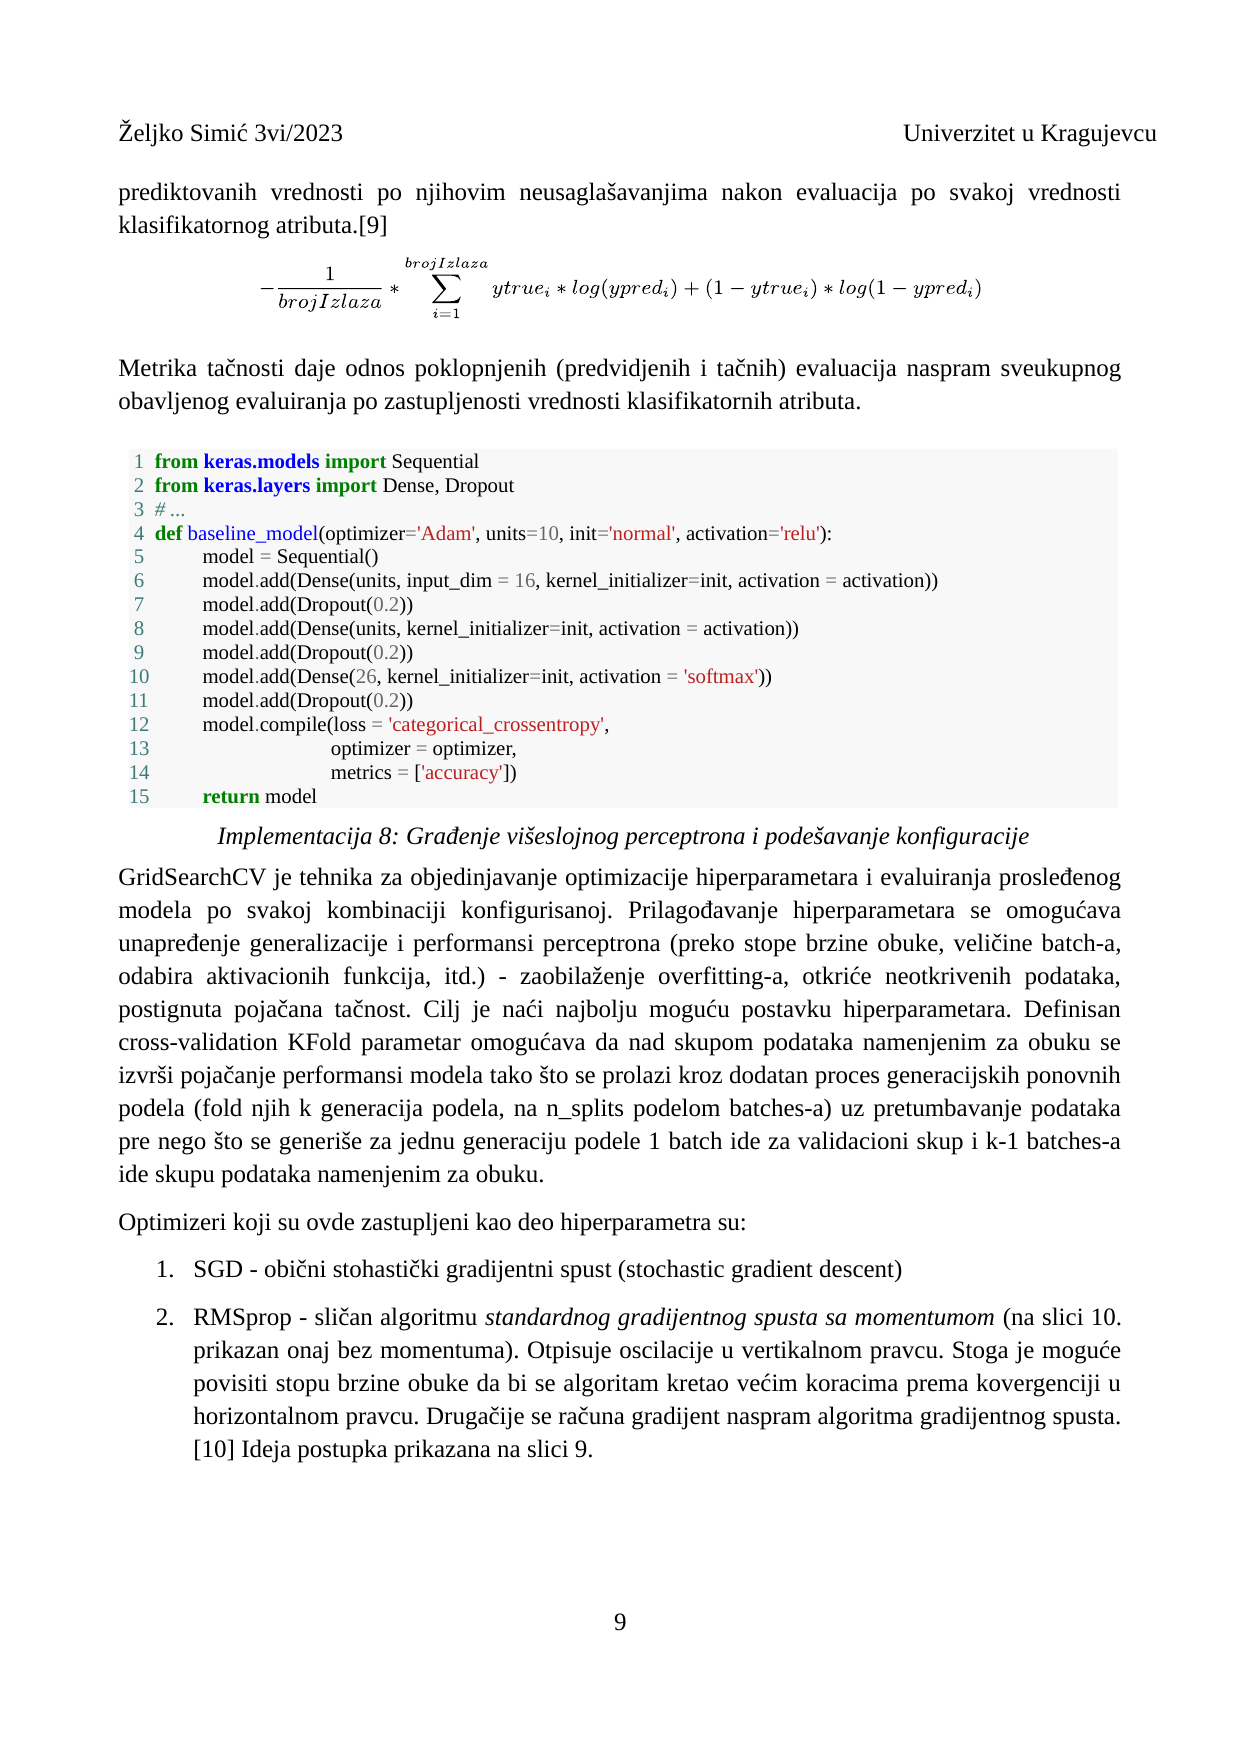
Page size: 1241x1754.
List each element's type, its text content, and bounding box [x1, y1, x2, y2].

text Optimizeri koji su ovde zastupljeni kao deo hiperparametra su: [118, 1207, 1122, 1235]
text Metrika tačnosti daje odnos poklopnjenih (predvidjenih i tačnih) evaluacija naspram sveukupnog obavljenog evaluiranja po zastupljenosti vrednosti klasifikatornih atributa. [118, 353, 1122, 414]
text Implementacija 8: Građenje višeslojnog perceptrona i podešavanje konfiguracije [129, 809, 1118, 849]
text GridSearchCV je tehnika za objedinjavanje optimizacije hiperparametara i evaluiranja prosleđenog modela po svakoj kombinaciji konfigurisanoj. Prilagođavanje hiperparametara se omogućava unapređenje generalizacije i performansi perceptrona (preko stope brzine obuke, veličine batch-a, odabira aktivacionih funkcija, itd.) - zaobilaženje overfitting-a, otkriće neotkrivenih podataka, postignuta pojačana tačnost. Cilj je naći najbolju moguću postavku hiperparametara. Definisan cross-validation KFold parametar omogućava da nad skupom podataka namenjenim za obuku se izvrši pojačanje performansi modela tako što se prolazi kroz dodatan proces generacijskih ponovnih podela (fold njih k generacija podela, na n_splits podelom batches-a) uz pretumbavanje podataka pre nego što se generiše za jednu generaciju podele 1 batch ide za validacioni skup i k-1 batches-a ide skupu podataka namenjenim za obuku. [118, 862, 1122, 1188]
list RMSprop - sličan algoritmu standardnog gradijentnog spusta sa momentumom (na slici 10. prikazan onaj bez momentuma). Otpisuje oscilacije u vertikalnom pravcu. Stoga je moguće povisiti stopu brzine obuke da bi se algoritam kretao većim koracima prema kovergenciji u horizontalnom pravcu. Drugačije se računa gradijent naspram algoritma gradijentnog spusta.[10] Ideja postupka prikazana na slici 9. [156, 1302, 1122, 1463]
list SGD - obični stohastički gradijentni spust (stochastic gradient descent) [156, 1254, 1122, 1283]
text prediktovanih vrednosti po njihovim neusaglašavanjima nakon evaluacija po svakoj vrednosti klasifikatornog atributa.[9] [118, 177, 1122, 239]
